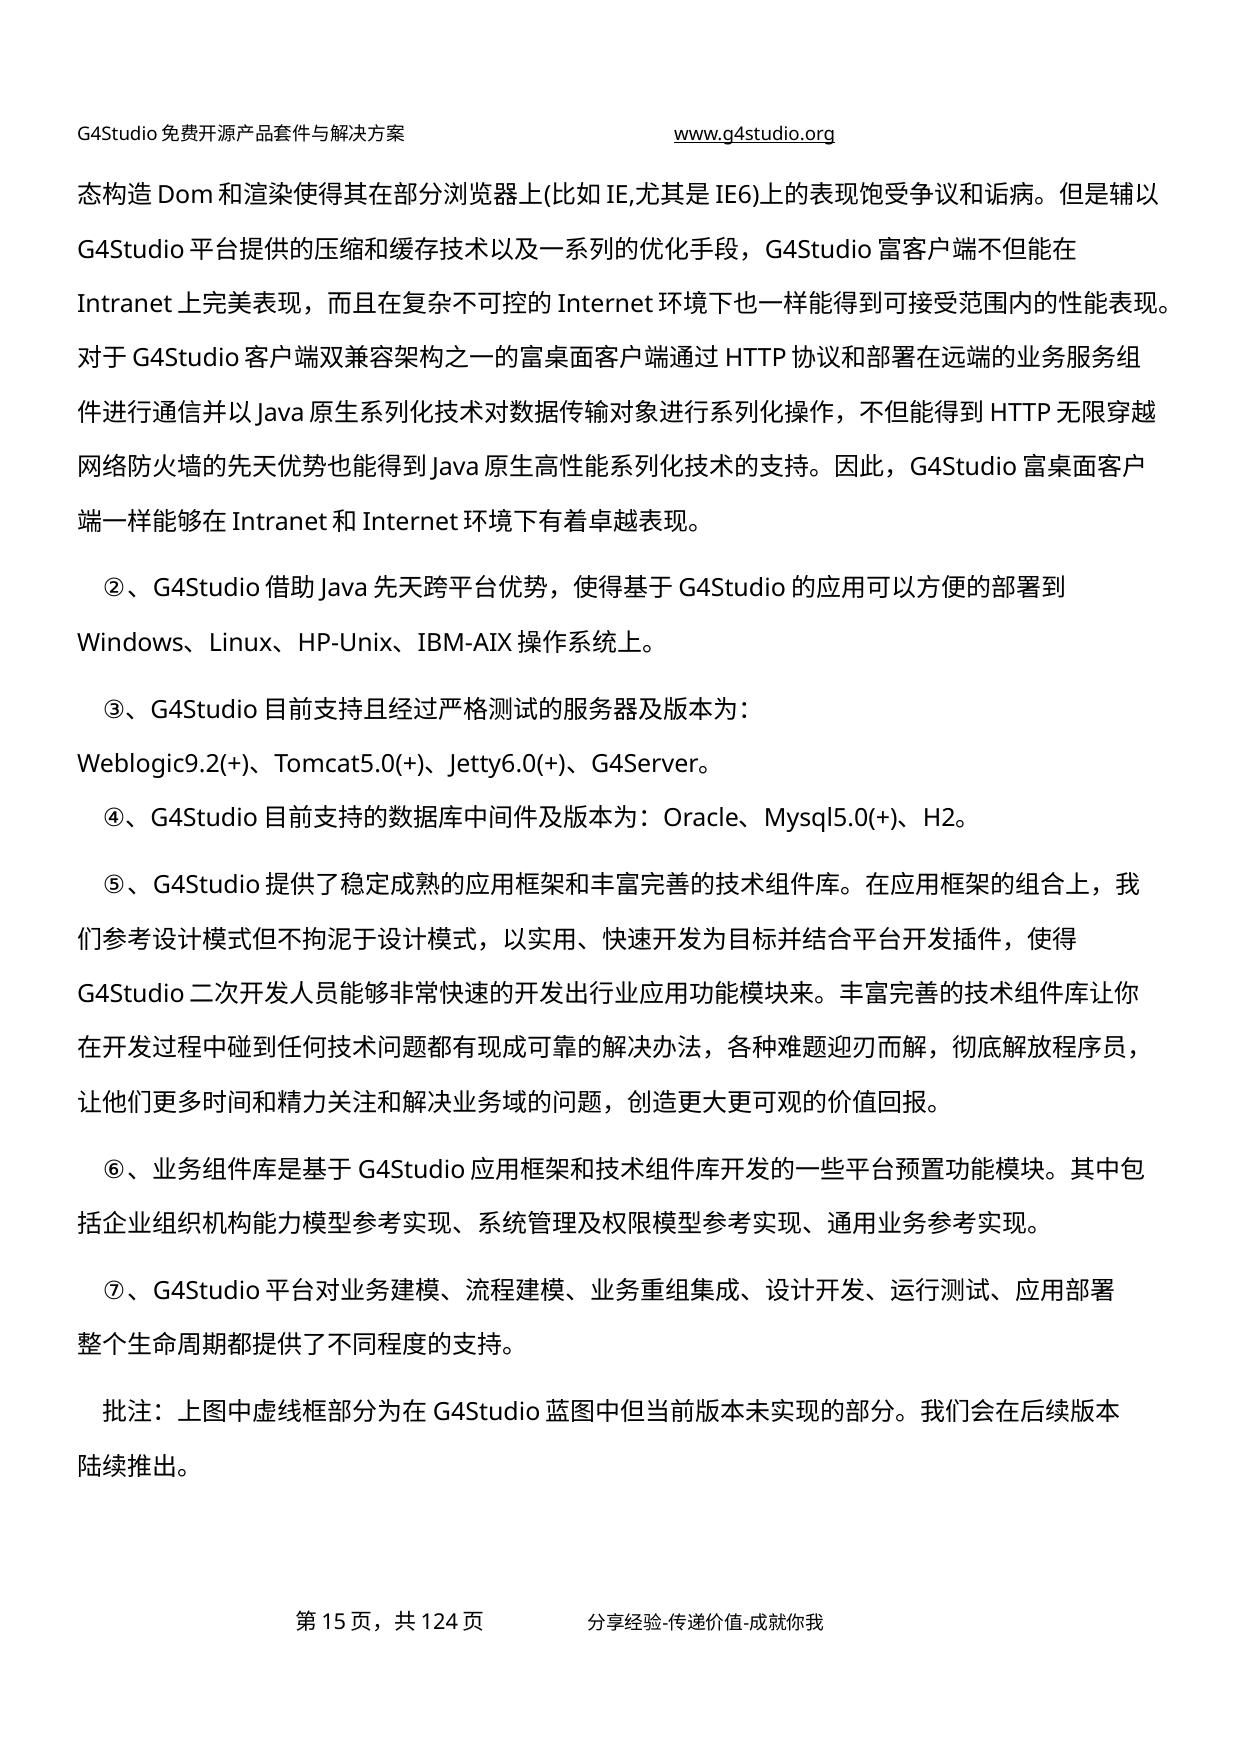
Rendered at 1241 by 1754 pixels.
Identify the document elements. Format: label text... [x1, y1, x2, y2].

text 关于上图的一点说明(请结合图中数字标注阅读)： ①、ExtJS作为G4Studio应用富浏览器客户端的主要组成部分。虽然ExtJS稍显臃肿的体积和动态构造Dom和渲染使得其在部分浏览器上(比如IE,尤其是IE6)上的表现饱受争议和诟病。但是辅以G4Studio平台提供的压缩和缓存技术以及一系列的优化手段，G4Studio富客户端不但能在Intranet上完美表现，而且在复杂不可控的Internet环境下也一样能得到可接受范围内的性能表现。对于G4Studio客户端双兼容架构之一的富桌面客户端通过HTTP协议和部署在远端的业务服务组件进行通信并以Java原生系列化技术对数据传输对象进行系列化操作，不但能得到HTTP无限穿越网络防火墙的先天优势也能得到Java原生高性能系列化技术的支持。因此，G4Studio富桌面客户端一样能够在Intranet和Internet环境下有着卓越表现。 [77, 175, 1163, 537]
text ②、G4Studio借助Java先天跨平台优势，使得基于G4Studio的应用可以方便的部署到Windows、Linux、HP-Unix、IBM-AIX操作系统上。 [77, 568, 1163, 658]
text ⑦、G4Studio平台对业务建模、流程建模、业务重组集成、设计开发、运行测试、应用部署 整个生命周期都提供了不同程度的支持。 [77, 1270, 1163, 1361]
text ⑥、业务组件库是基于G4Studio应用框架和技术组件库开发的一些平台预置功能模块。其中包括企业组织机构能力模型参考实现、系统管理及权限模型参考实现、通用业务参考实现。 [77, 1149, 1163, 1240]
text ③、G4Studio目前支持且经过严格测试的服务器及版本为：Weblogic9.2(+)、Tomcat5.0(+)、Jetty6.0(+)、G4Server。 ④、G4Studio目前支持的数据库中间件及版本为：Oracle、Mysql5.0(+)、H2。 [77, 689, 1163, 834]
text ⑤、G4Studio提供了稳定成熟的应用框架和丰富完善的技术组件库。在应用框架的组合上，我们参考设计模式但不拘泥于设计模式，以实用、快速开发为目标并结合平台开发插件，使得G4Studio二次开发人员能够非常快速的开发出行业应用功能模块来。丰富完善的技术组件库让你在开发过程中碰到任何技术问题都有现成可靠的解决办法，各种难题迎刃而解，彻底解放程序员，让他们更多时间和精力关注和解决业务域的问题，创造更大更可观的价值回报。 [77, 865, 1163, 1118]
text 批注：上图中虚线框部分为在G4Studio蓝图中但当前版本未实现的部分。我们会在后续版本 陆续推出。 [77, 1392, 1163, 1482]
